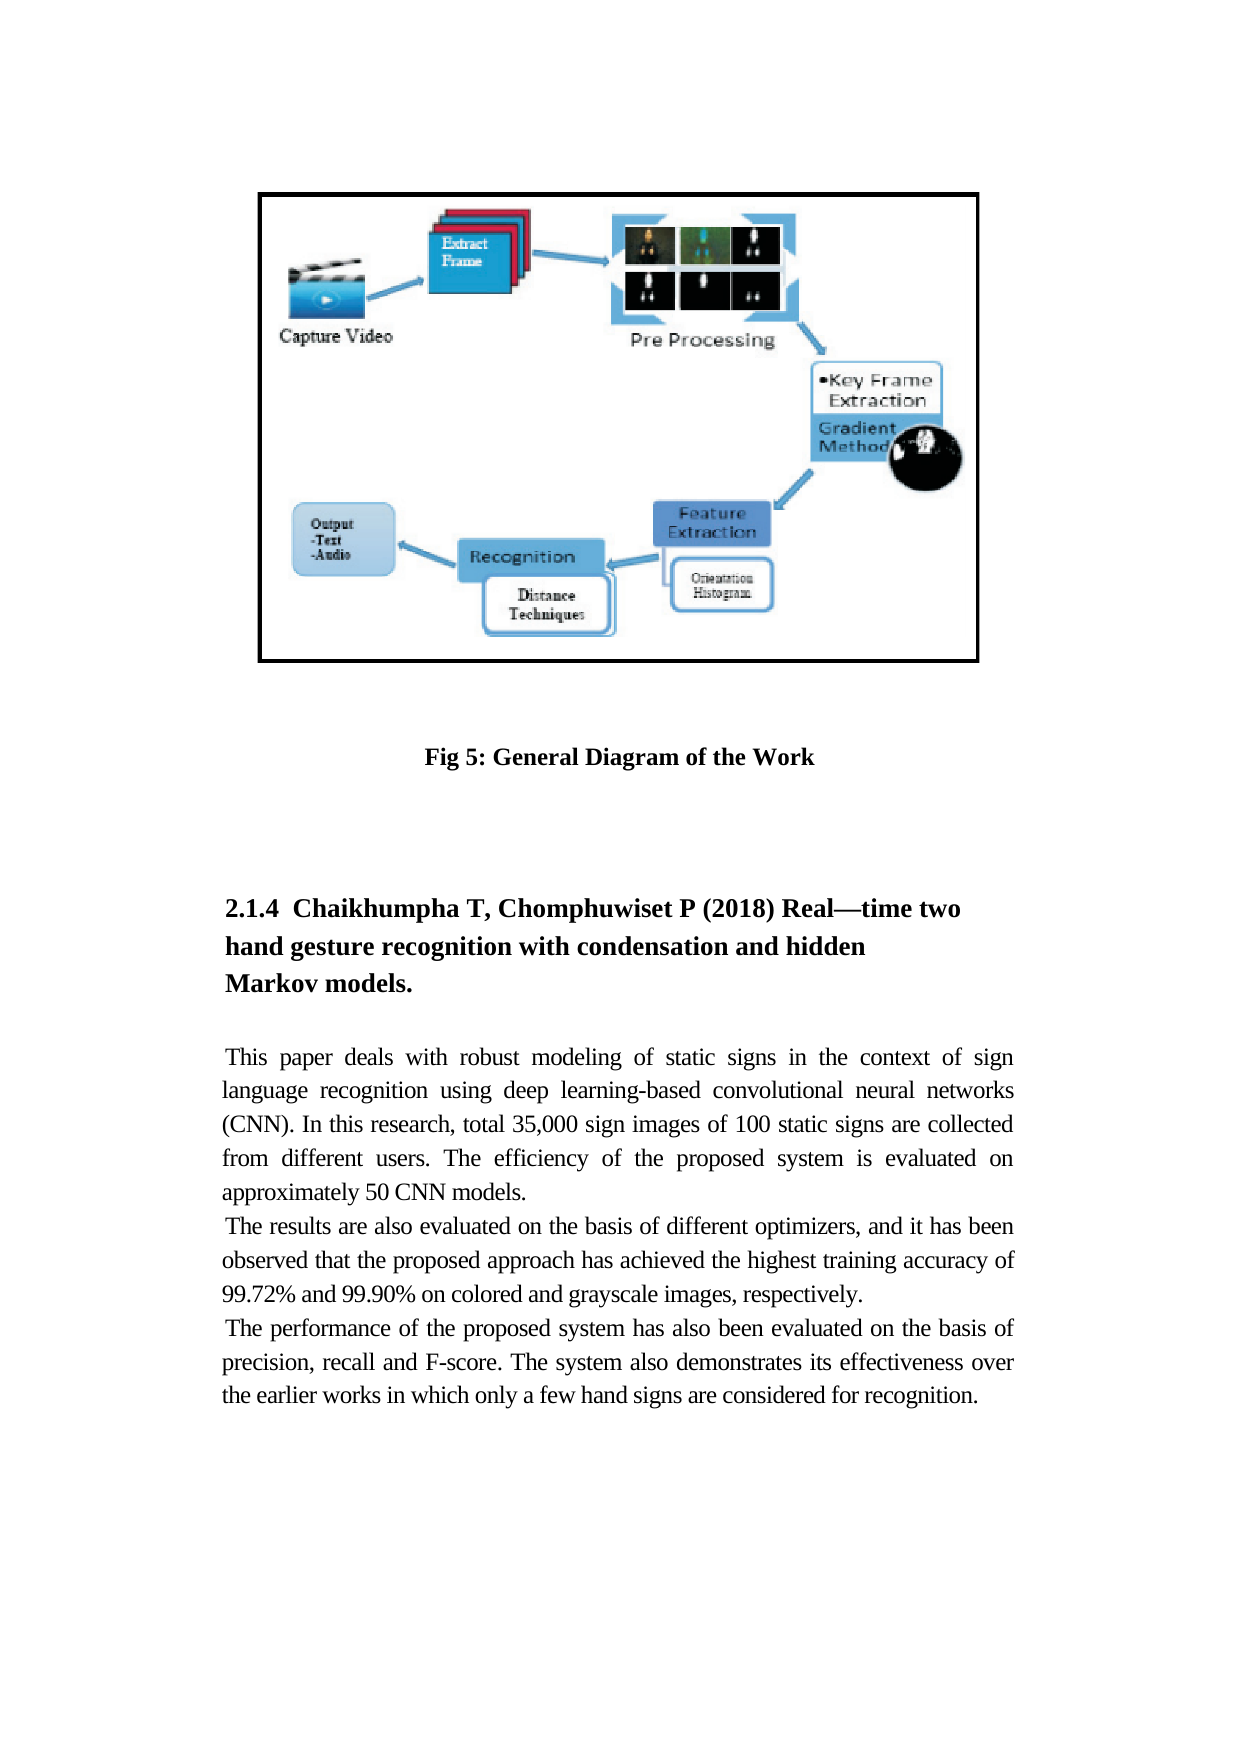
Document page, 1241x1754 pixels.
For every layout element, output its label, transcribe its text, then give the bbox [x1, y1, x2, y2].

picture [257, 192, 980, 663]
text The results are also evaluated on the basis of different optimizers, and it has been observed that the proposed approach has achieved the highest training accuracy of 99.72% and 99.90% on colored and grayscale images, respectively. [222, 1211, 1015, 1307]
text The performance of the proposed system has also been evaluated on the basis of precision, recall and F-score. The system also demonstrates its effectiveness over the earlier works in which only a few hand signs are considered for recognition. [222, 1313, 1015, 1409]
text This paper deals with robust modeling of static signs in the context of sign language recognition using deep learning-based convolutional neural networks (CNN). In this research, total 35,000 sign images of 100 static signs are collected from different users. The efficiency of the proposed system is evaluated on approximately 50 CNN models. [222, 1042, 1015, 1206]
subtitle 2.1.4 Chaikhumpha T, Chomphuwiset P (2018) Real—time two hand gesture recognition with condensation and hidden Markov models. [225, 892, 963, 998]
text Fig 5: General Diagram of the Work [276, 742, 963, 771]
